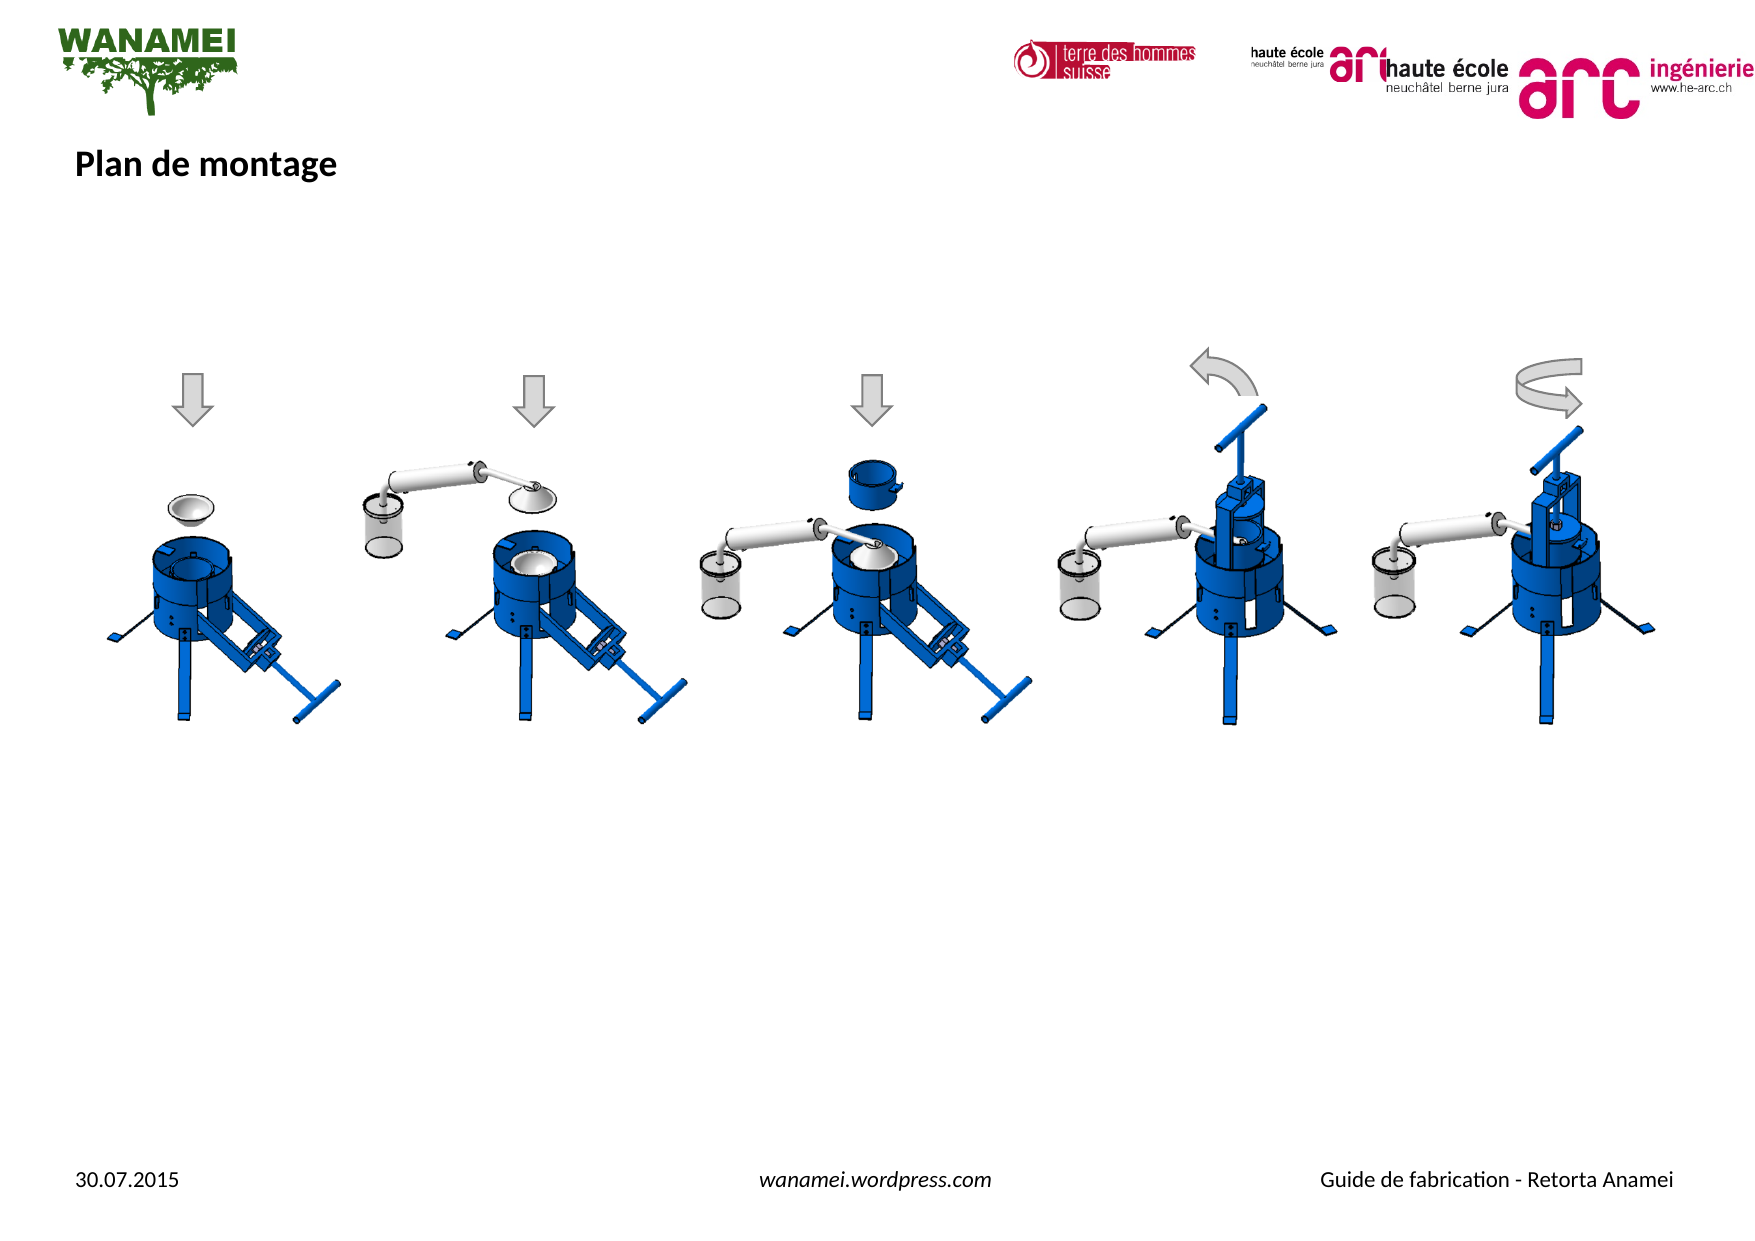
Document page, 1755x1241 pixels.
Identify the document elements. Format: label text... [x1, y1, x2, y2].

text Plan de montage [75, 140, 1679, 186]
